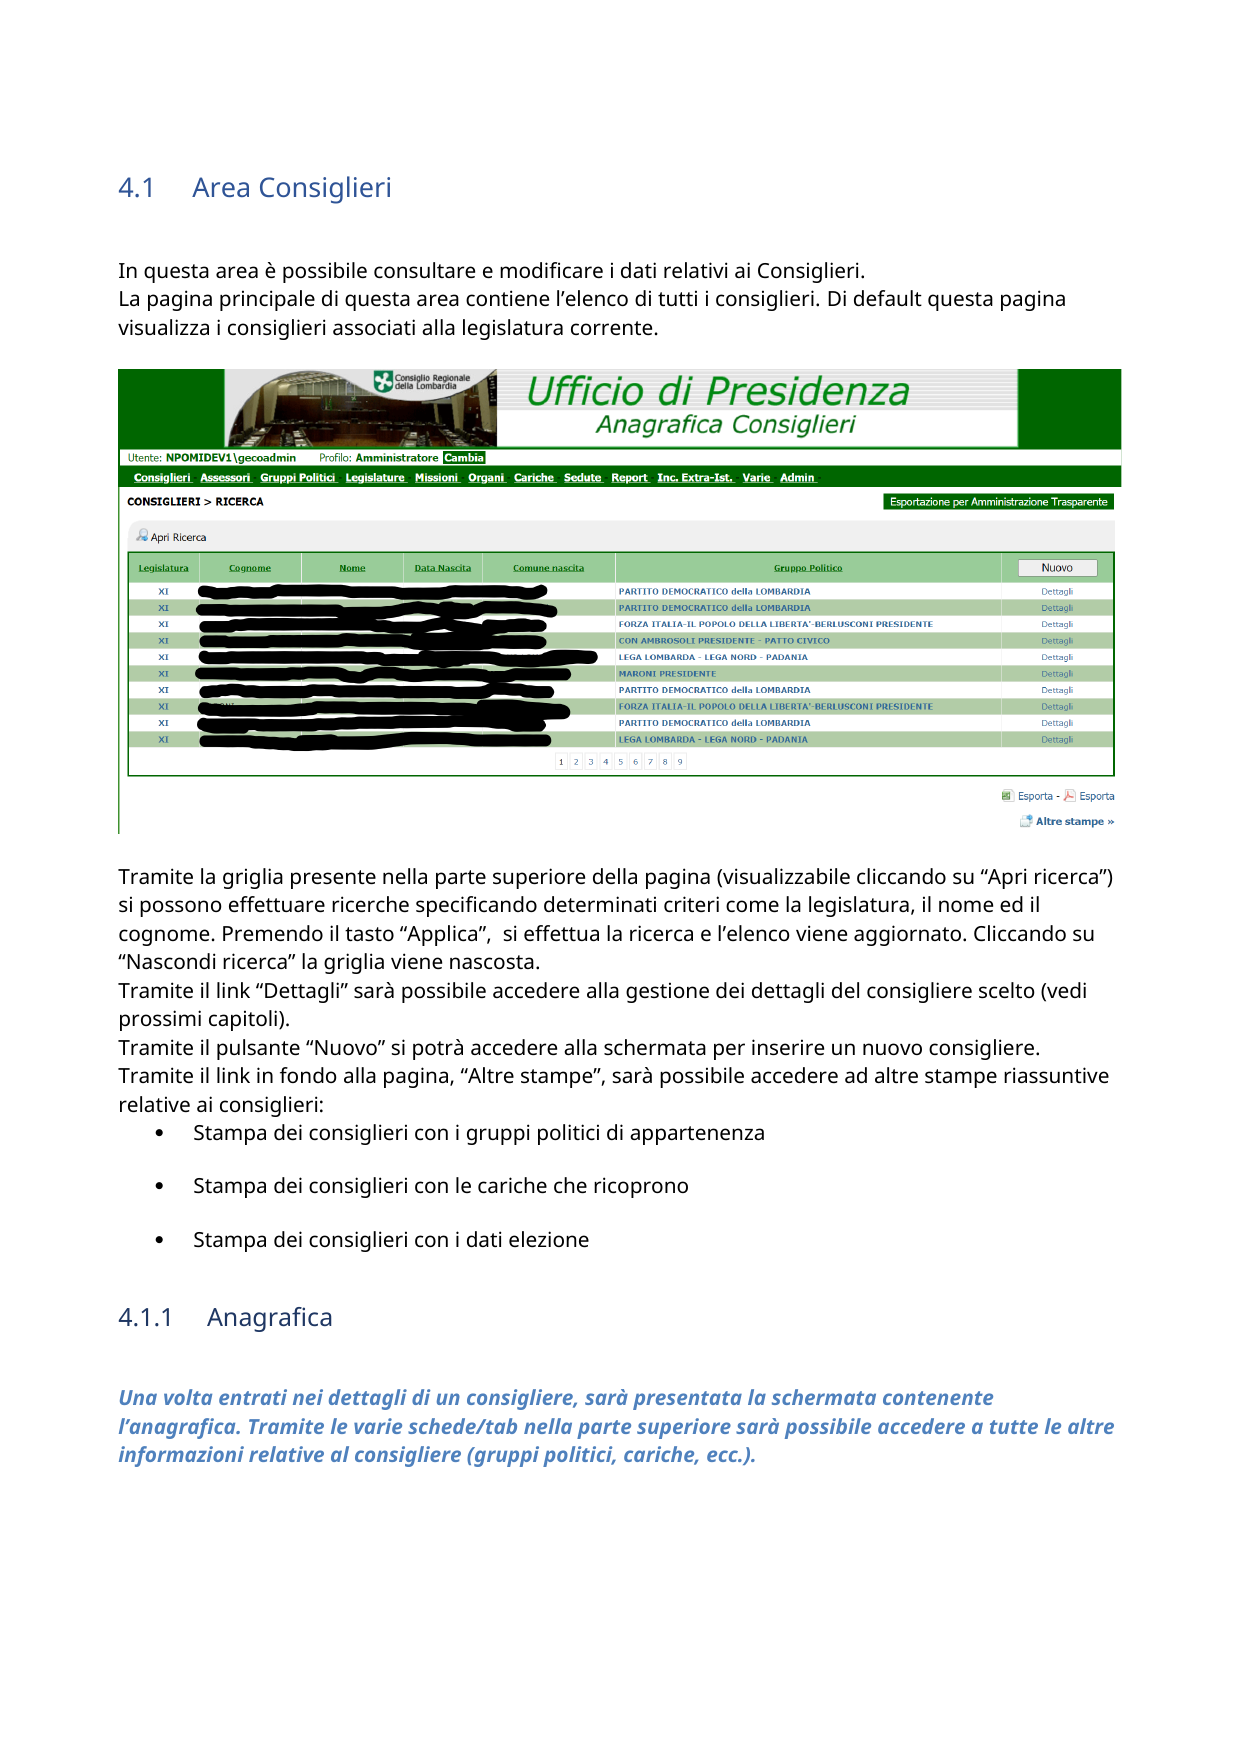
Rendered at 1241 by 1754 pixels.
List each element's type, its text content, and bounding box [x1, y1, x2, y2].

text Tramite il pulsante “Nuovo” si potrà accedere alla schermata per inserire un nuovo consigliere. [118, 1033, 1122, 1061]
list Stampa dei consiglieri con i gruppi politici di appartenenza [156, 1118, 1122, 1147]
list Stampa dei consiglieri con le cariche che ricoprono [156, 1172, 1122, 1200]
list Stampa dei consiglieri con i dati elezione [156, 1225, 1122, 1253]
text In questa area è possibile consultare e modificare i dati relativi ai Consiglieri. [118, 256, 1122, 284]
text Tramite la griglia presente nella parte superiore della pagina (visualizzabile cliccando su “Apri ricerca”) si possono effettuare ricerche specificando determinati criteri come la legislatura, il nome ed il cognome. Premendo il tasto “Applica”, si effettua la ricerca e l’elenco viene aggiornato. Cliccando su “Nascondi ricerca” la griglia viene nascosta. [118, 862, 1122, 976]
text La pagina principale di questa area contiene l’elenco di tutti i consiglieri. Di default questa pagina visualizza i consiglieri associati alla legislatura corrente. [118, 284, 1122, 341]
text Tramite il link “Dettagli” sarà possibile accedere alla gestione dei dettagli del consigliere scelto (vedi prossimi capitoli). [118, 976, 1122, 1033]
list Anagrafica [118, 1299, 1122, 1333]
text Tramite il link in fondo alla pagina, “Altre stampe”, sarà possibile accedere ad altre stampe riassuntive relative ai consiglieri: [118, 1061, 1122, 1118]
text Una volta entrati nei dettagli di un consigliere, sarà presentata la schermata contenente l’anagrafica. Tramite le varie schede/tab nella parte superiore sarà possibile accedere a tutte le altre informazioni relative al consigliere (gruppi politici, cariche, ecc.). [118, 1383, 1122, 1469]
list Area Consiglieri [118, 168, 1122, 205]
